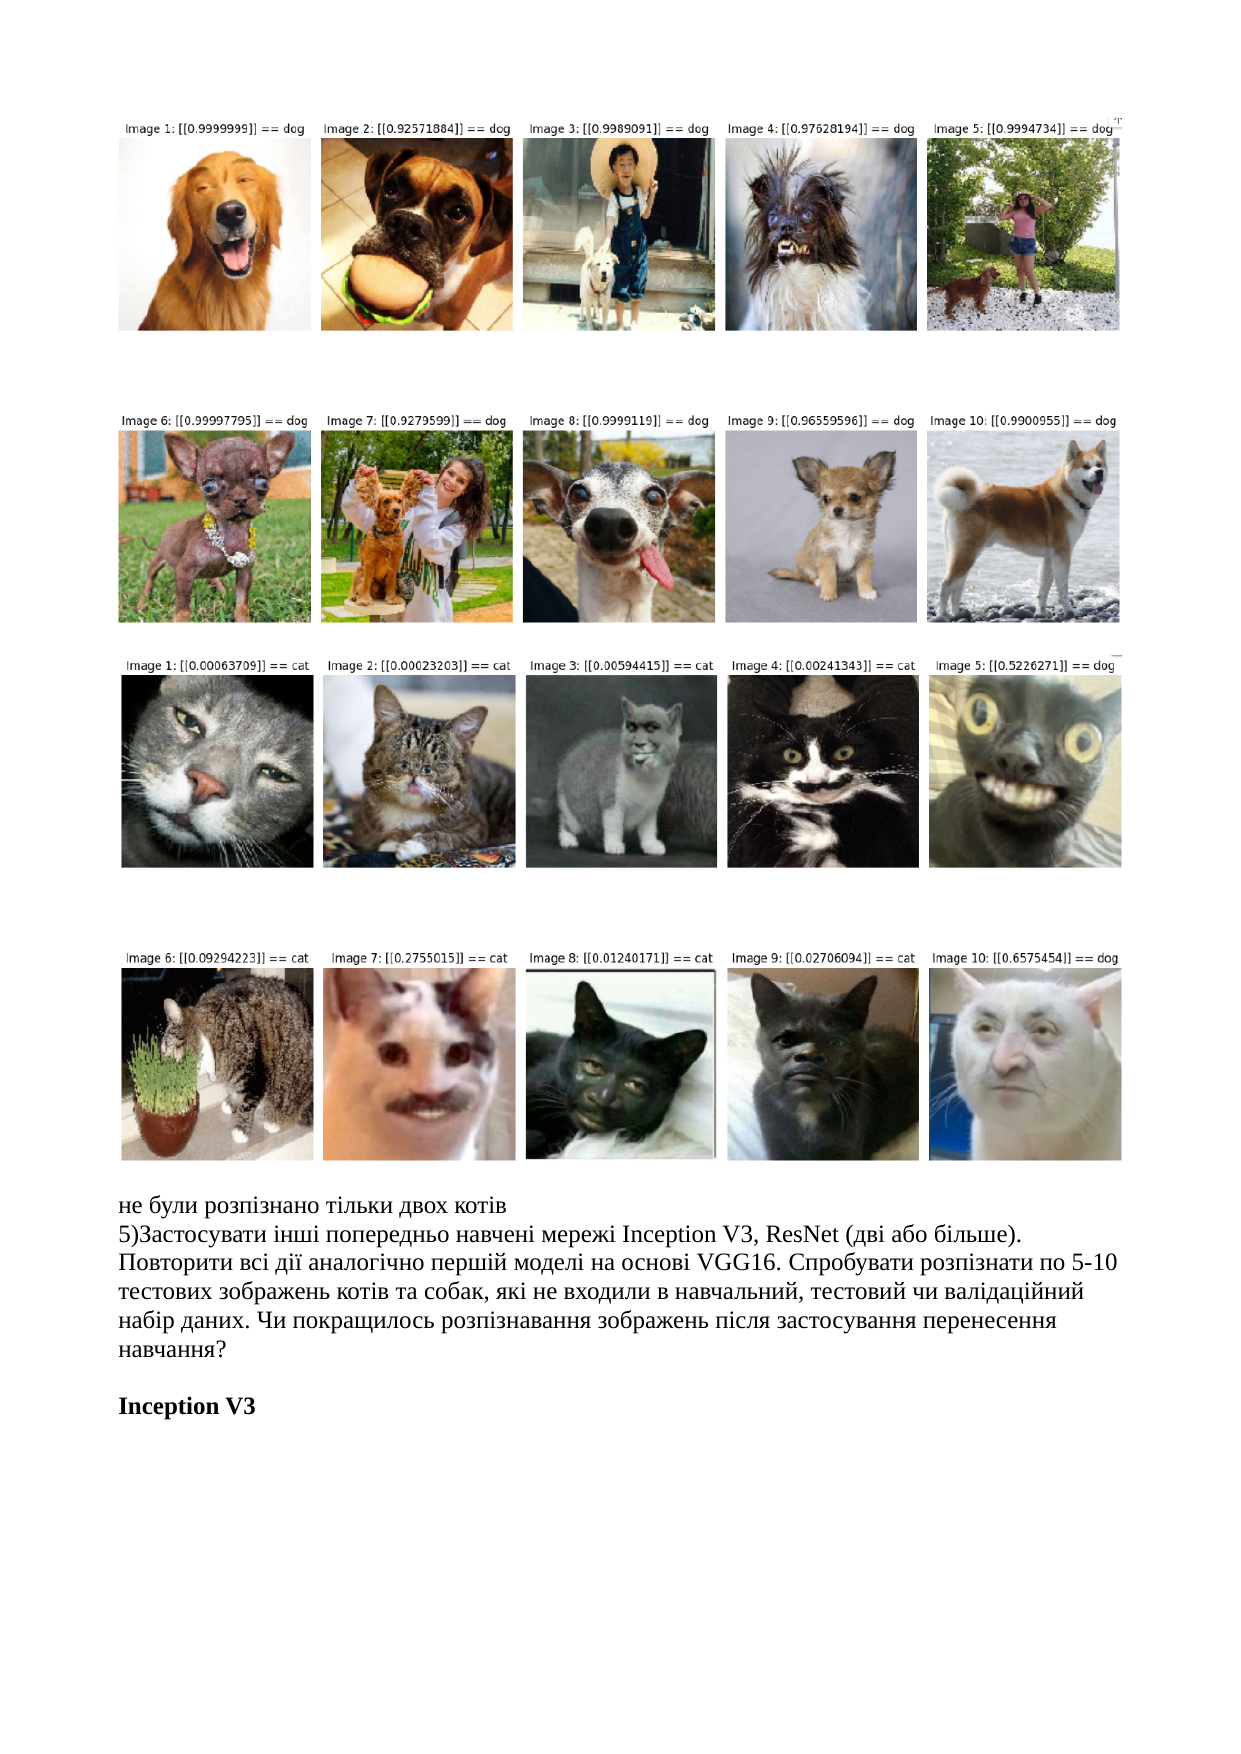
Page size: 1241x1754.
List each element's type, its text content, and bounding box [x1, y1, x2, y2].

picture [118, 118, 1123, 626]
text 5)Застосувати інші попередньо навчені мережі Inception V3, ResNet (дві або більше). Повторити всі дії аналогічно першій моделі на основі VGG16. Спробувати розпізнати по 5-10 тестових зображень котів та собак, які не входили в навчальний, тестовий чи валідаційний набір даних. Чи покращилось розпізнавання зображень після застосування перенесення навчання? [118, 1219, 1122, 1362]
picture [118, 654, 1123, 1162]
text Inception V3 [118, 1391, 1122, 1420]
text не були розпізнано тільки двох котів [118, 1190, 1122, 1219]
